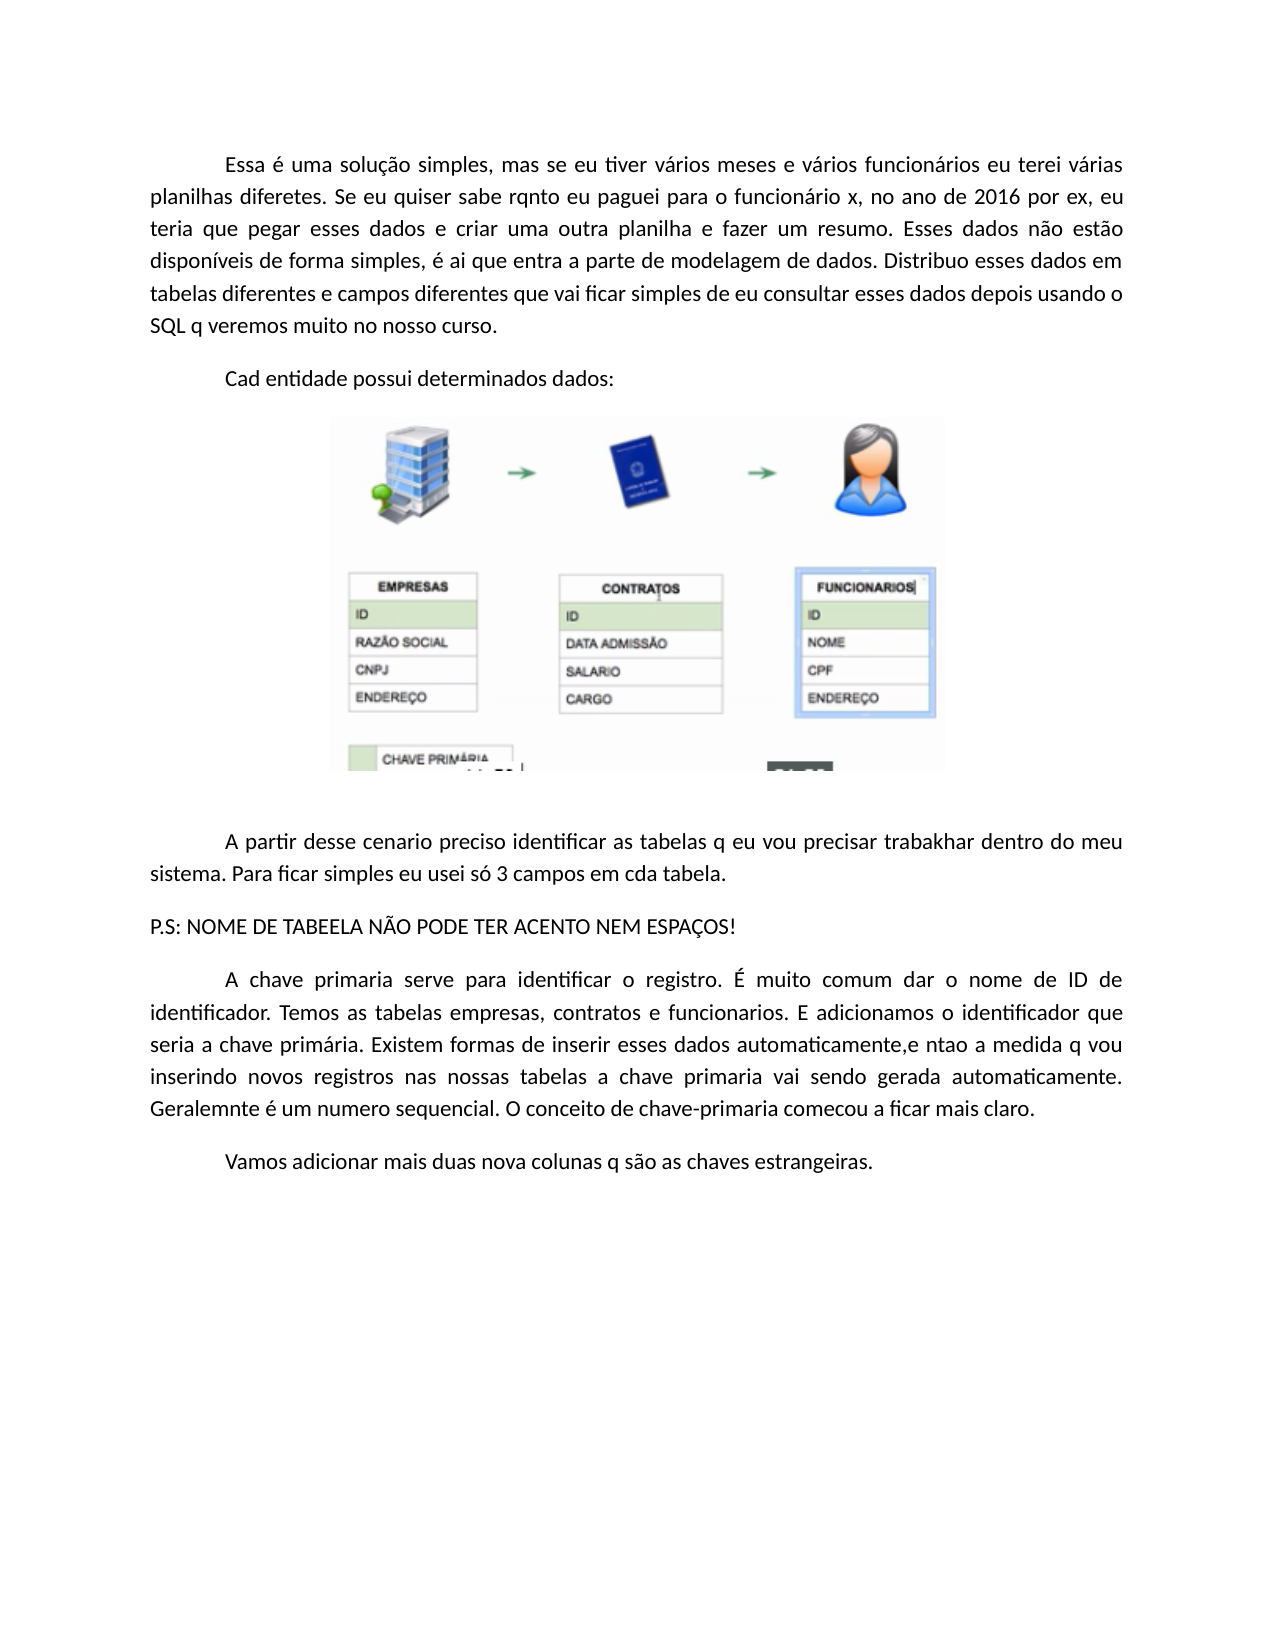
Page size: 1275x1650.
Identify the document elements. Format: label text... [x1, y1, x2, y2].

text Essa é uma solução simples, mas se eu tiver vários meses e vários funcionários eu terei várias planilhas diferetes. Se eu quiser sabe rqnto eu paguei para o funcionário x, no ano de 2016 por ex, eu teria que pegar esses dados e criar uma outra planilha e fazer um resumo. Esses dados não estão disponíveis de forma simples, é ai que entra a parte de modelagem de dados. Distribuo esses dados em tabelas diferentes e campos diferentes que vai ficar simples de eu consultar esses dados depois usando o SQL q veremos muito no nosso curso. [150, 150, 1125, 339]
text P.S: NOME DE TABEELA NÃO PODE TER ACENTO NEM ESPAÇOS! [150, 912, 1125, 941]
picture [329, 417, 946, 771]
text Cad entidade possui determinados dados: [150, 364, 1125, 392]
text A chave primaria serve para identificar o registro. É muito comum dar o nome de ID de identificador. Temos as tabelas empresas, contratos e funcionarios. E adicionamos o identificador que seria a chave primária. Existem formas de inserir esses dados automaticamente,e ntao a medida q vou inserindo novos registros nas nossas tabelas a chave primaria vai sendo gerada automaticamente. Geralemnte é um numero sequencial. O conceito de chave-primaria comecou a ficar mais claro. [150, 966, 1125, 1122]
text A partir desse cenario preciso identificar as tabelas q eu vou precisar trabakhar dentro do meu sistema. Para ficar simples eu usei só 3 campos em cda tabela. [150, 827, 1125, 887]
text Vamos adicionar mais duas nova colunas q são as chaves estrangeiras. [150, 1147, 1125, 1175]
